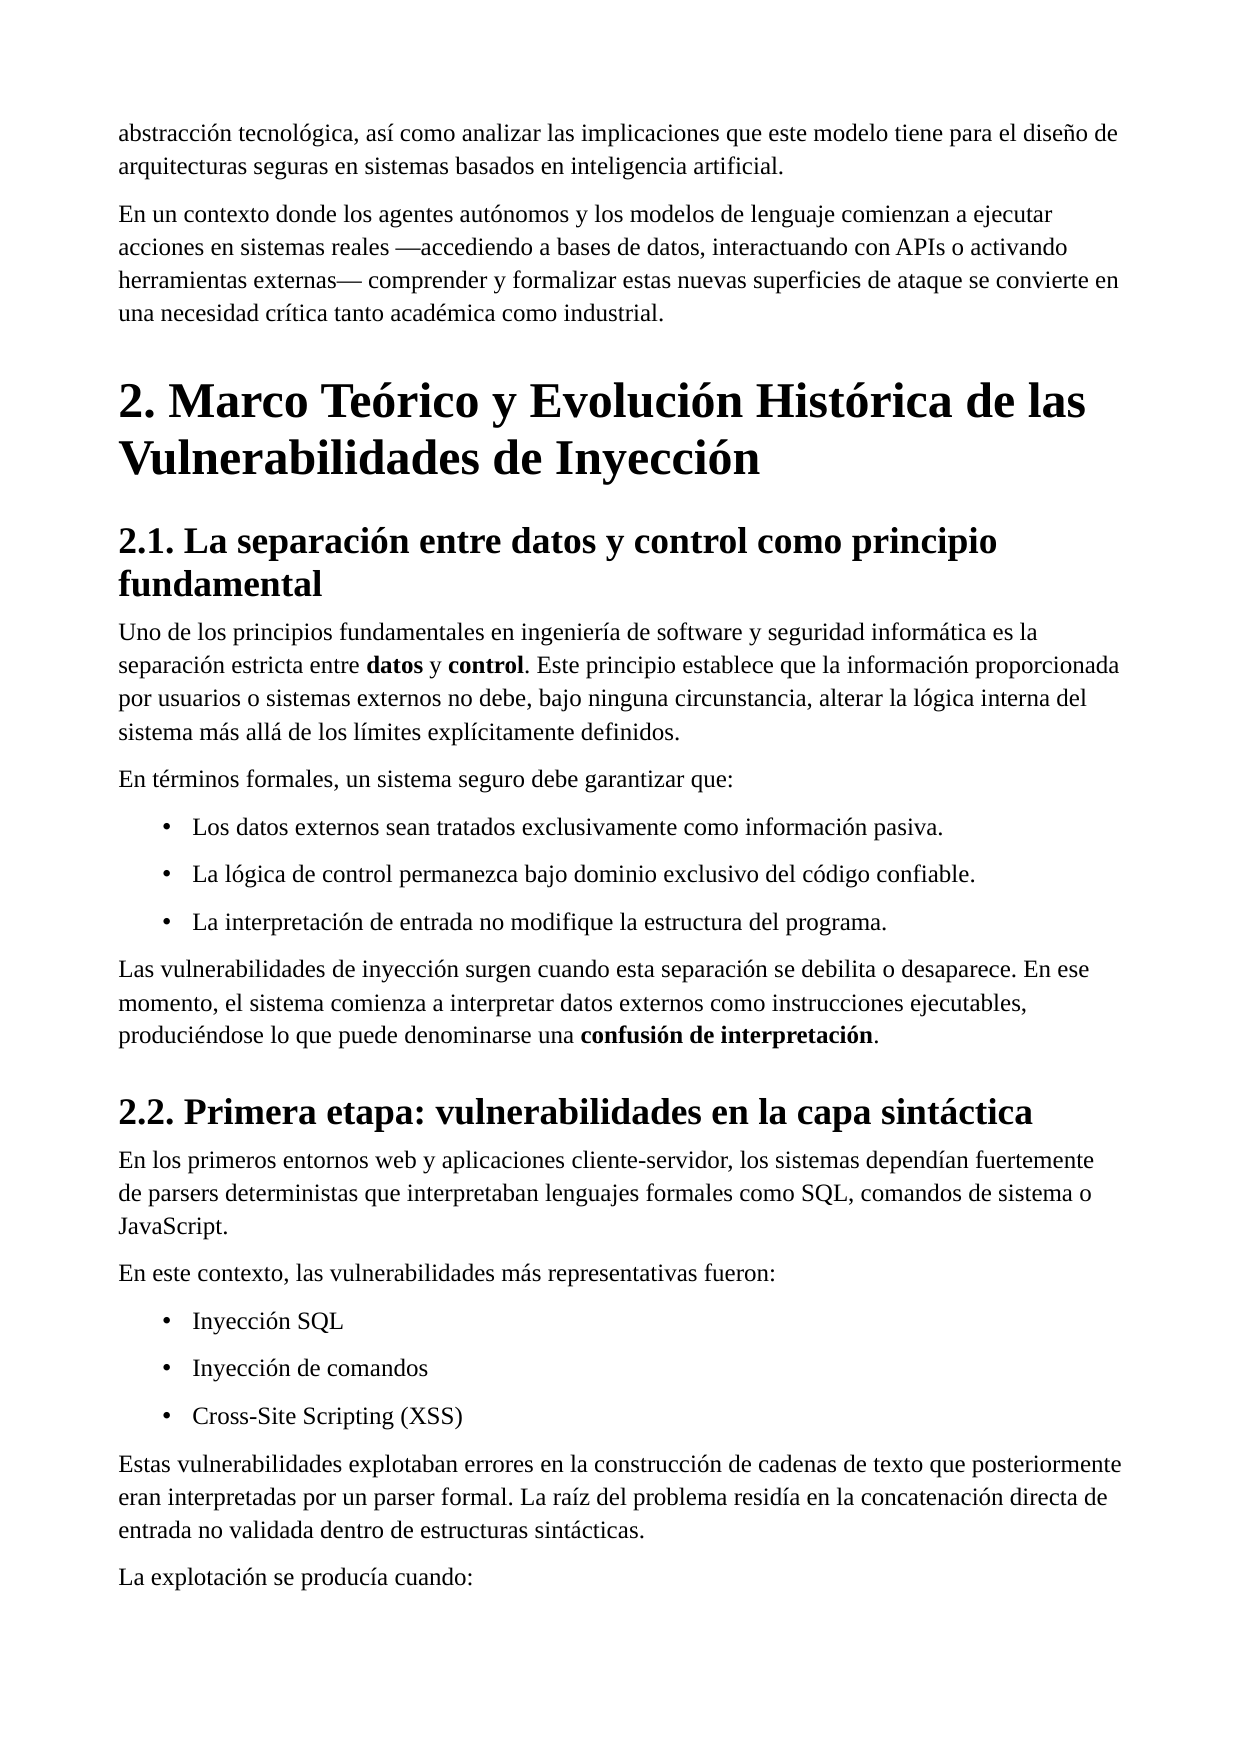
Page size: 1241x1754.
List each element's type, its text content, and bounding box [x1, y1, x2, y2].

list Cross-Site Scripting (XSS) [162, 1401, 1122, 1430]
text La explotación se producía cuando: [118, 1562, 1122, 1591]
text Uno de los principios fundamentales en ingeniería de software y seguridad informática es la separación estricta entre datos y control. Este principio establece que la información proporcionada por usuarios o sistemas externos no debe, bajo ninguna circunstancia, alterar la lógica interna del sistema más allá de los límites explícitamente definidos. [118, 617, 1122, 745]
text abstracción tecnológica, así como analizar las implicaciones que este modelo tiene para el diseño de arquitecturas seguras en sistemas basados en inteligencia artificial. [118, 118, 1122, 180]
text En términos formales, un sistema seguro debe garantizar que: [118, 764, 1122, 793]
list Los datos externos sean tratados exclusivamente como información pasiva. [162, 812, 1122, 841]
list La interpretación de entrada no modifique la estructura del programa. [162, 907, 1122, 936]
subtitle 2.1. La separación entre datos y control como principio fundamental [118, 519, 1122, 605]
text Estas vulnerabilidades explotaban errores en la construcción de cadenas de texto que posteriormente eran interpretadas por un parser formal. La raíz del problema residía en la concatenación directa de entrada no validada dentro de estructuras sintácticas. [118, 1449, 1122, 1543]
subtitle 2.2. Primera etapa: vulnerabilidades en la capa sintáctica [118, 1089, 1122, 1132]
list La lógica de control permanezca bajo dominio exclusivo del código confiable. [162, 859, 1122, 888]
list Inyección de comandos [162, 1353, 1122, 1382]
subtitle 2. Marco Teórico y Evolución Histórica de las Vulnerabilidades de Inyección [118, 370, 1122, 485]
text En un contexto donde los agentes autónomos y los modelos de lenguaje comienzan a ejecutar acciones en sistemas reales —accediendo a bases de datos, interactuando con APIs o activando herramientas externas— comprender y formalizar estas nuevas superficies de ataque se convierte en una necesidad crítica tanto académica como industrial. [118, 199, 1122, 327]
text Las vulnerabilidades de inyección surgen cuando esta separación se debilita o desaparece. En ese momento, el sistema comienza a interpretar datos externos como instrucciones ejecutables, produciéndose lo que puede denominarse una confusión de interpretación. [118, 954, 1122, 1049]
list Inyección SQL [162, 1306, 1122, 1335]
text En este contexto, las vulnerabilidades más representativas fueron: [118, 1258, 1122, 1287]
text En los primeros entornos web y aplicaciones cliente-servidor, los sistemas dependían fuertemente de parsers deterministas que interpretaban lenguajes formales como SQL, comandos de sistema o JavaScript. [118, 1145, 1122, 1239]
